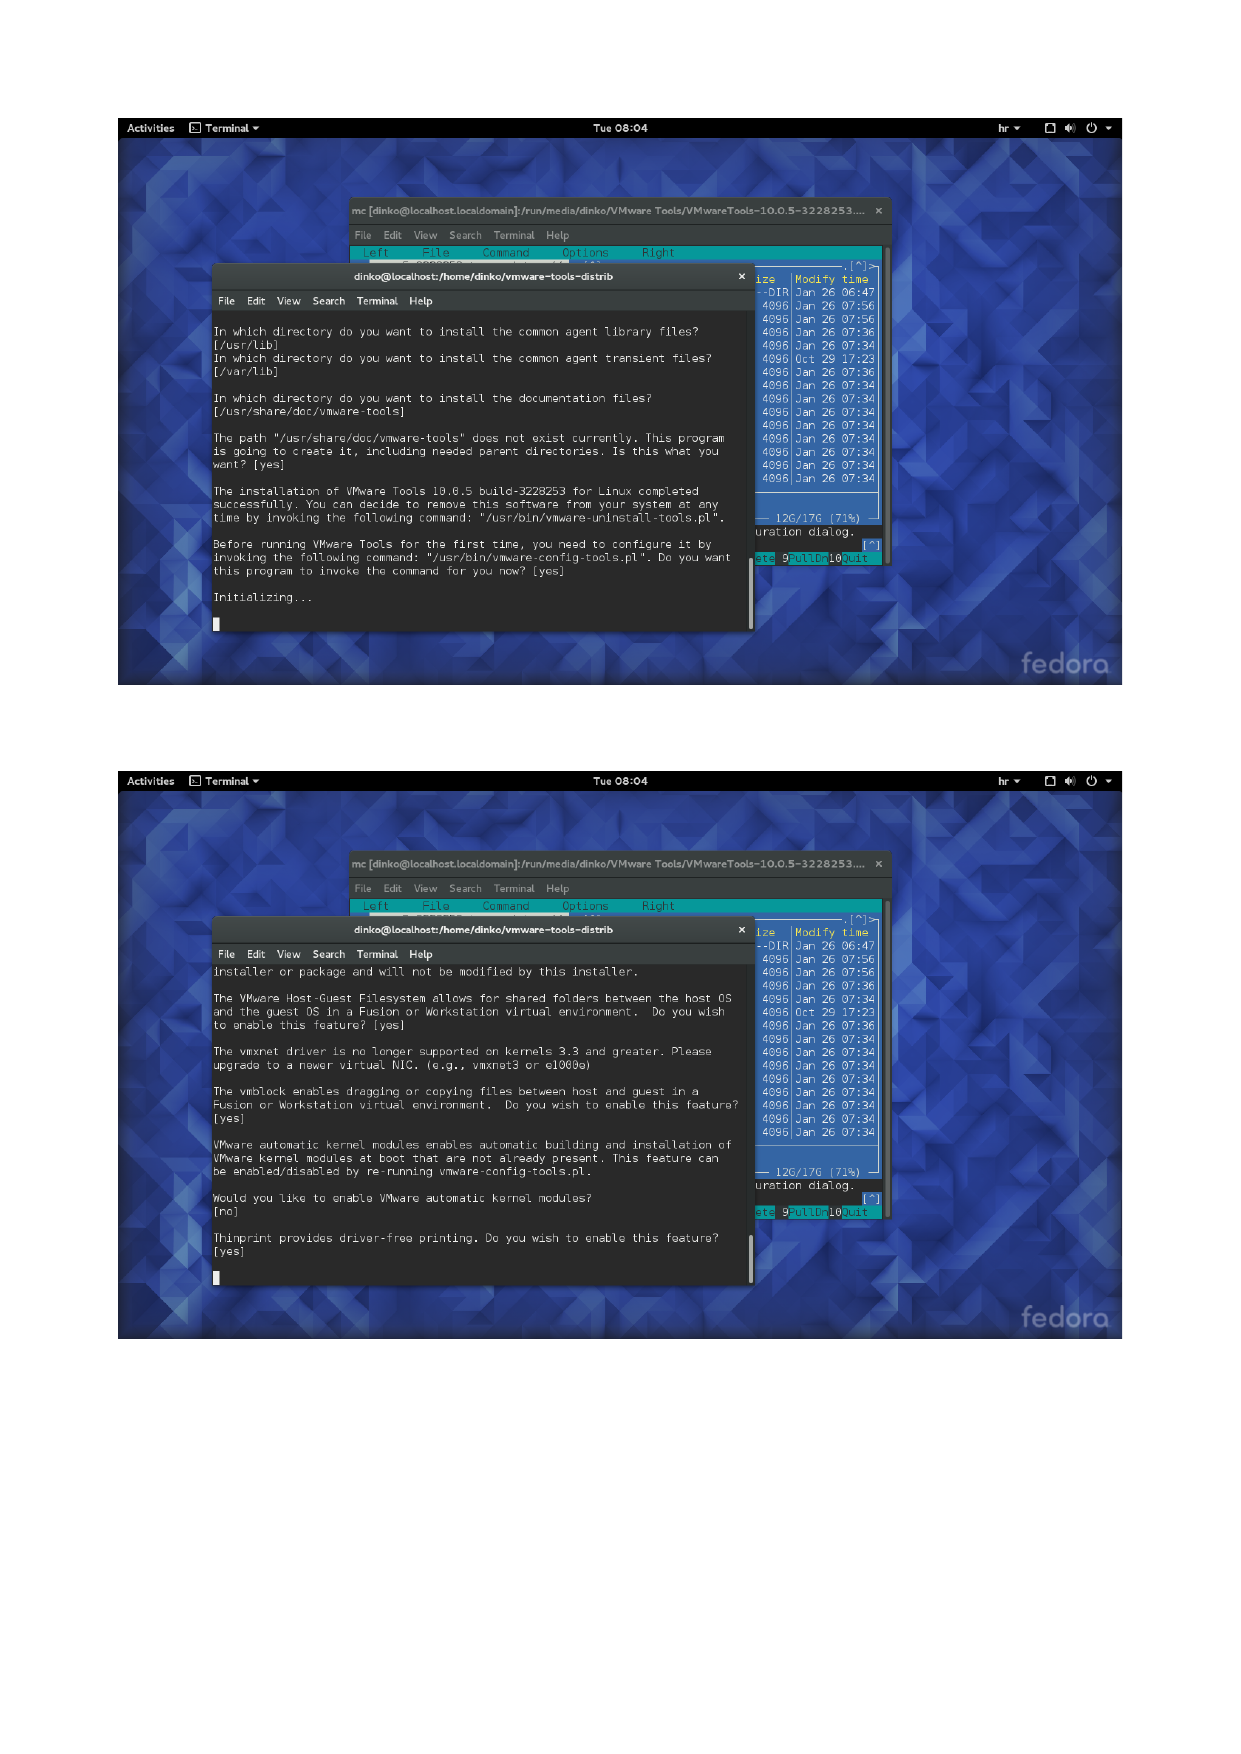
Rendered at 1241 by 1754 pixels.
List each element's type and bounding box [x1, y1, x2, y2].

picture [118, 118, 1123, 685]
picture [118, 771, 1123, 1339]
